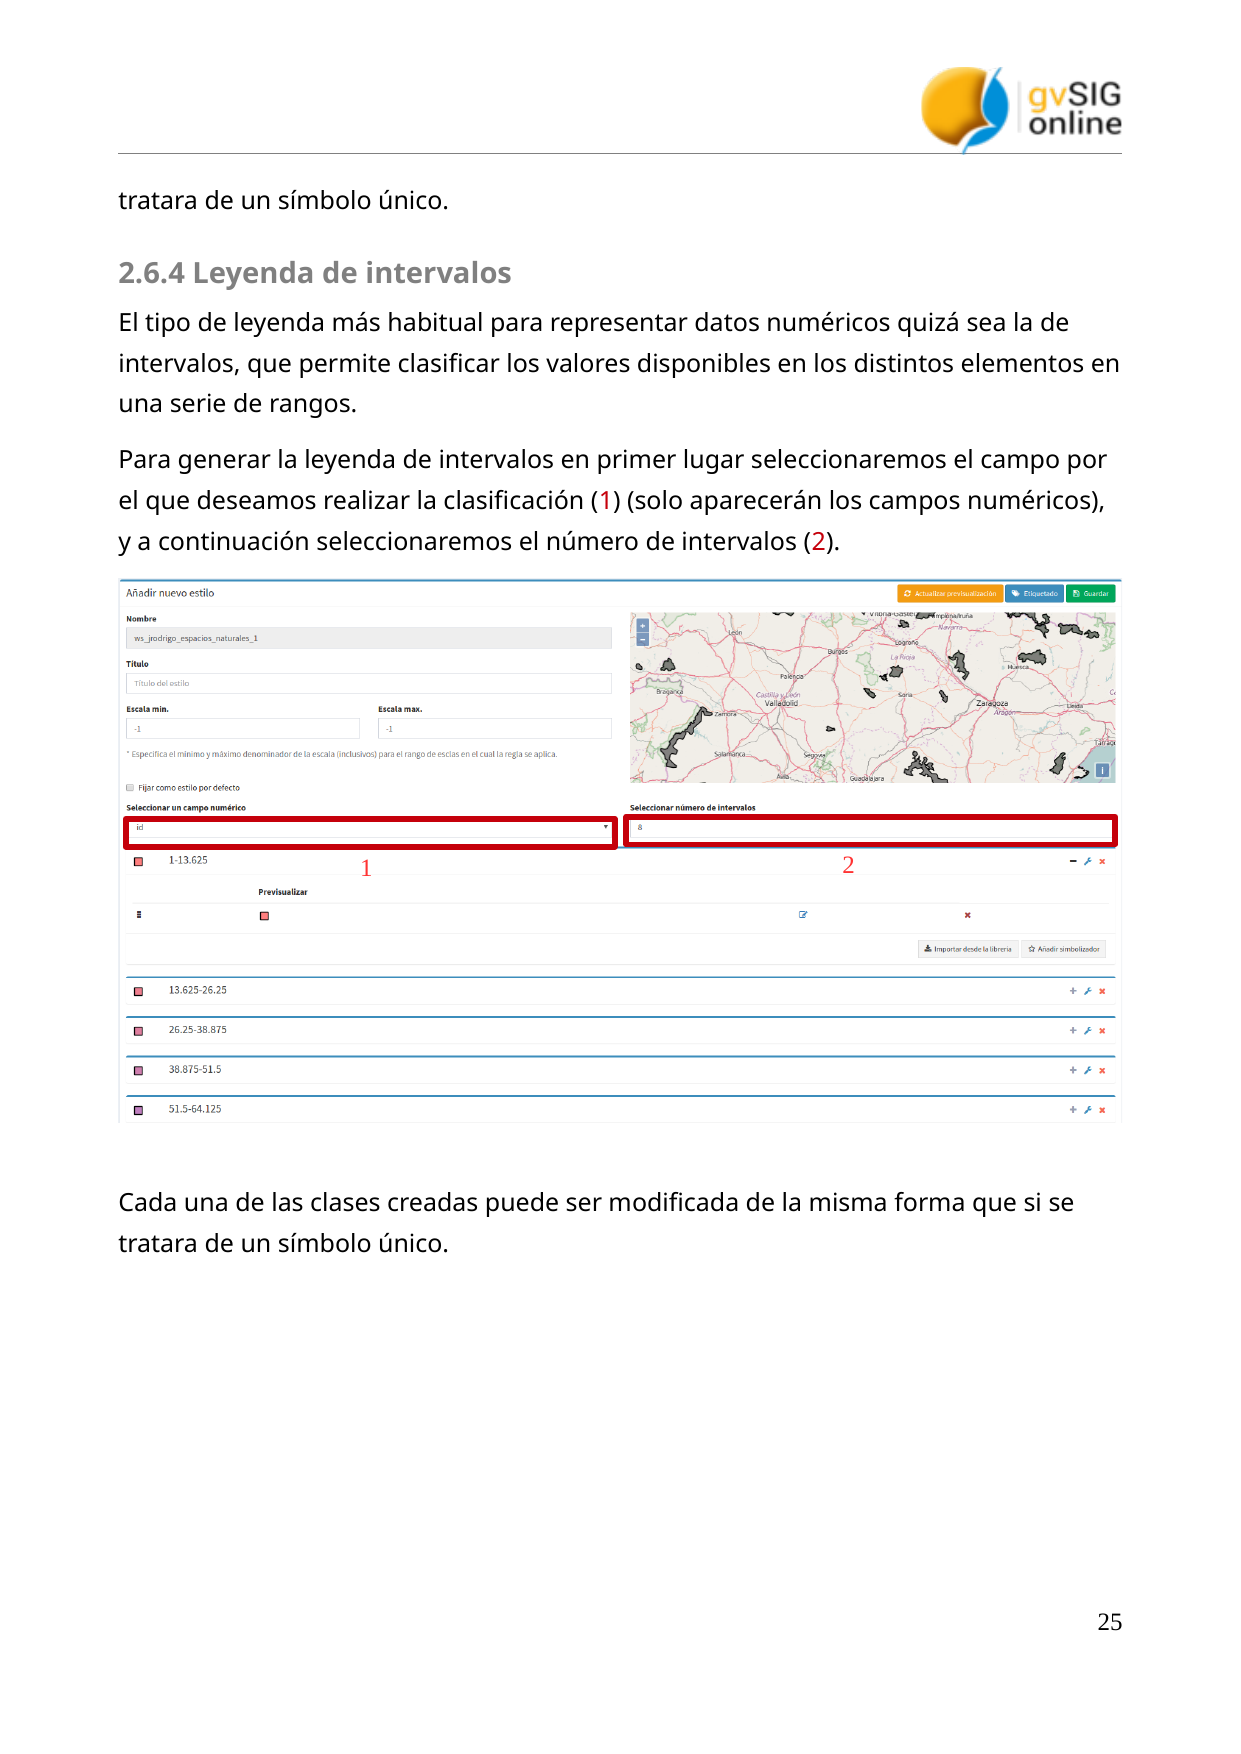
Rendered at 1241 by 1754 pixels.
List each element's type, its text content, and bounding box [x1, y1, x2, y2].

text tratara de un símbolo único. [118, 182, 1122, 216]
subtitle 2.6.4 Leyenda de intervalos [118, 252, 1122, 292]
picture [118, 578, 1123, 1123]
text Para generar la leyenda de intervalos en primer lugar seleccionaremos el campo por el que deseamos realizar la clasificación (1) (solo aparecerán los campos numéricos), y a continuación seleccionaremos el número de intervalos (2). [118, 442, 1122, 557]
picture [921, 67, 1122, 155]
text Cada una de las clases creadas puede ser modificada de la misma forma que si se tratara de un símbolo único. [118, 1184, 1122, 1259]
text El tipo de leyenda más habitual para representar datos numéricos quizá sea la de intervalos, que permite clasificar los valores disponibles en los distintos elementos en una serie de rangos. [118, 304, 1122, 420]
